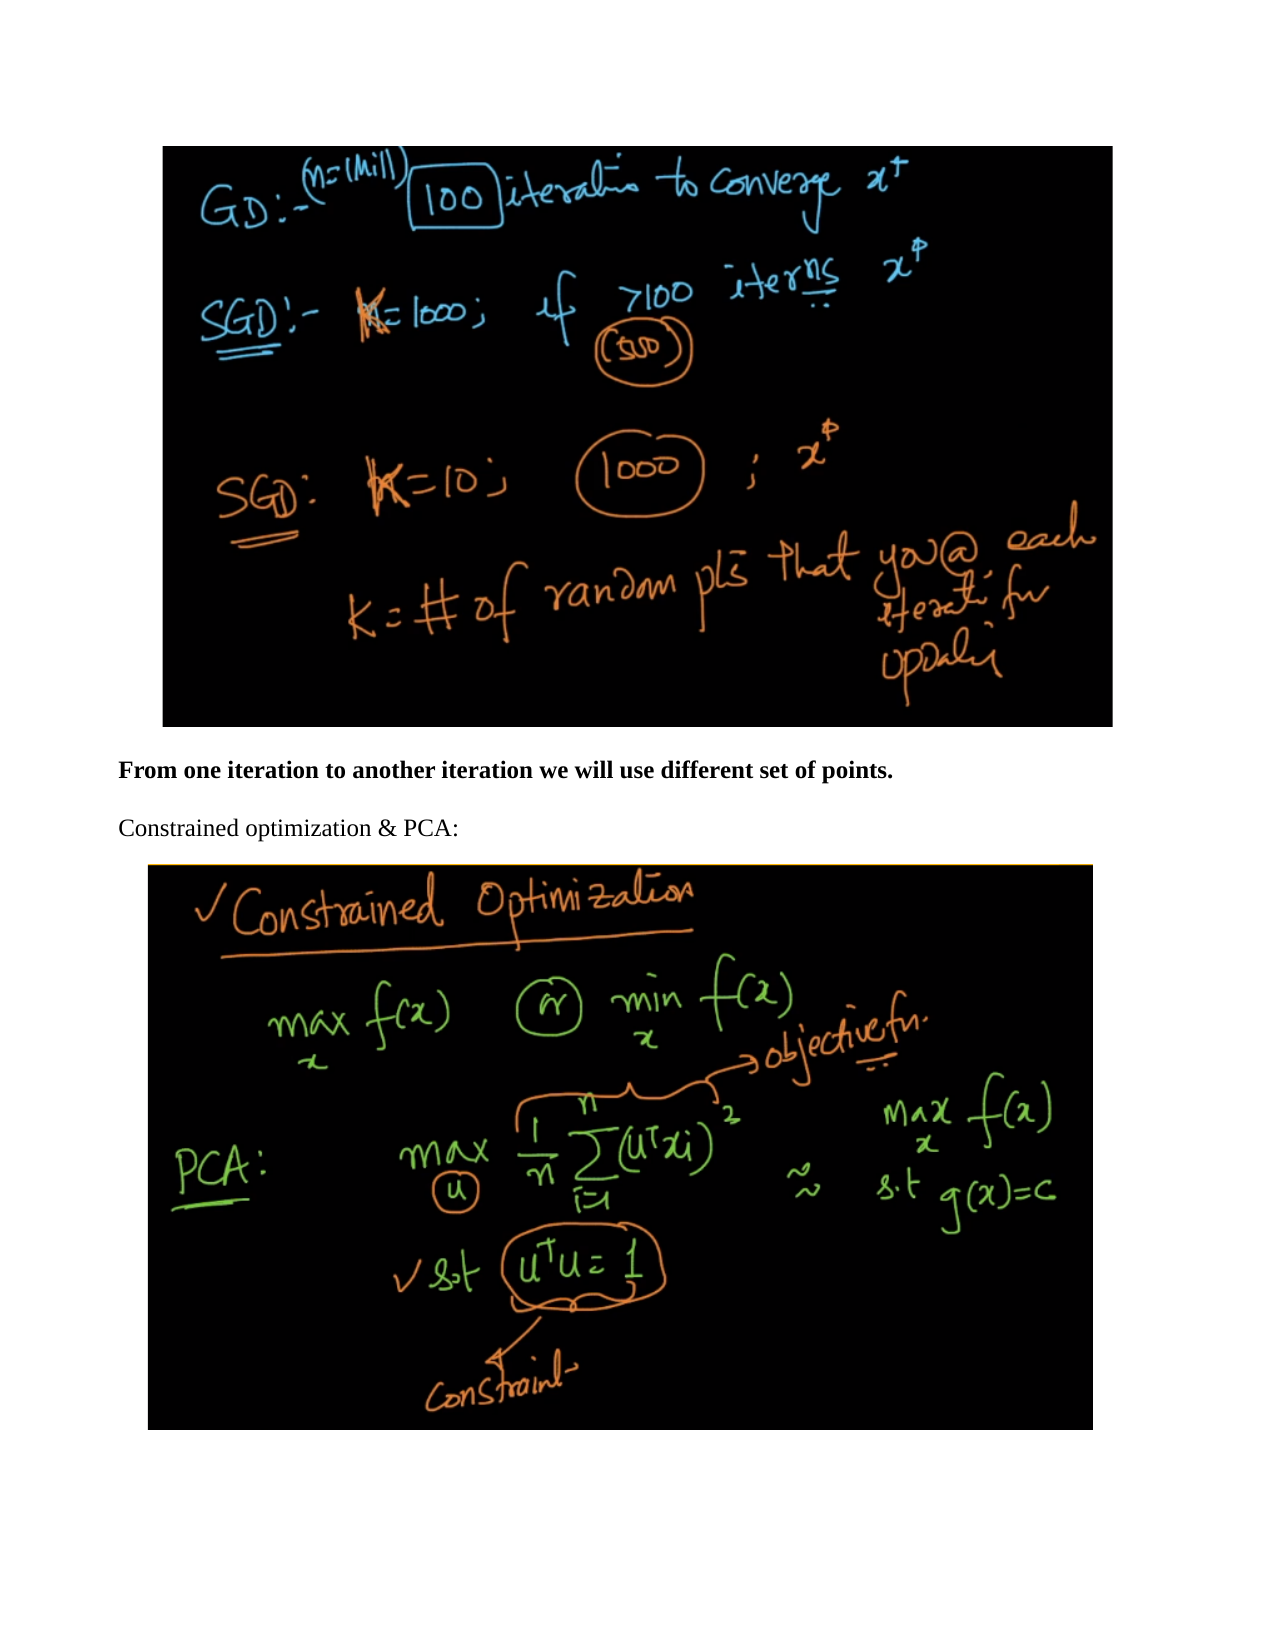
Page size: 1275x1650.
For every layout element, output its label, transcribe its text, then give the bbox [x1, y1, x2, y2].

text Constrained optimization & PCA: [118, 813, 1157, 842]
picture [162, 146, 1113, 727]
text From one iteration to another iteration we will use different set of points. [118, 756, 1157, 784]
picture [147, 864, 1093, 1430]
